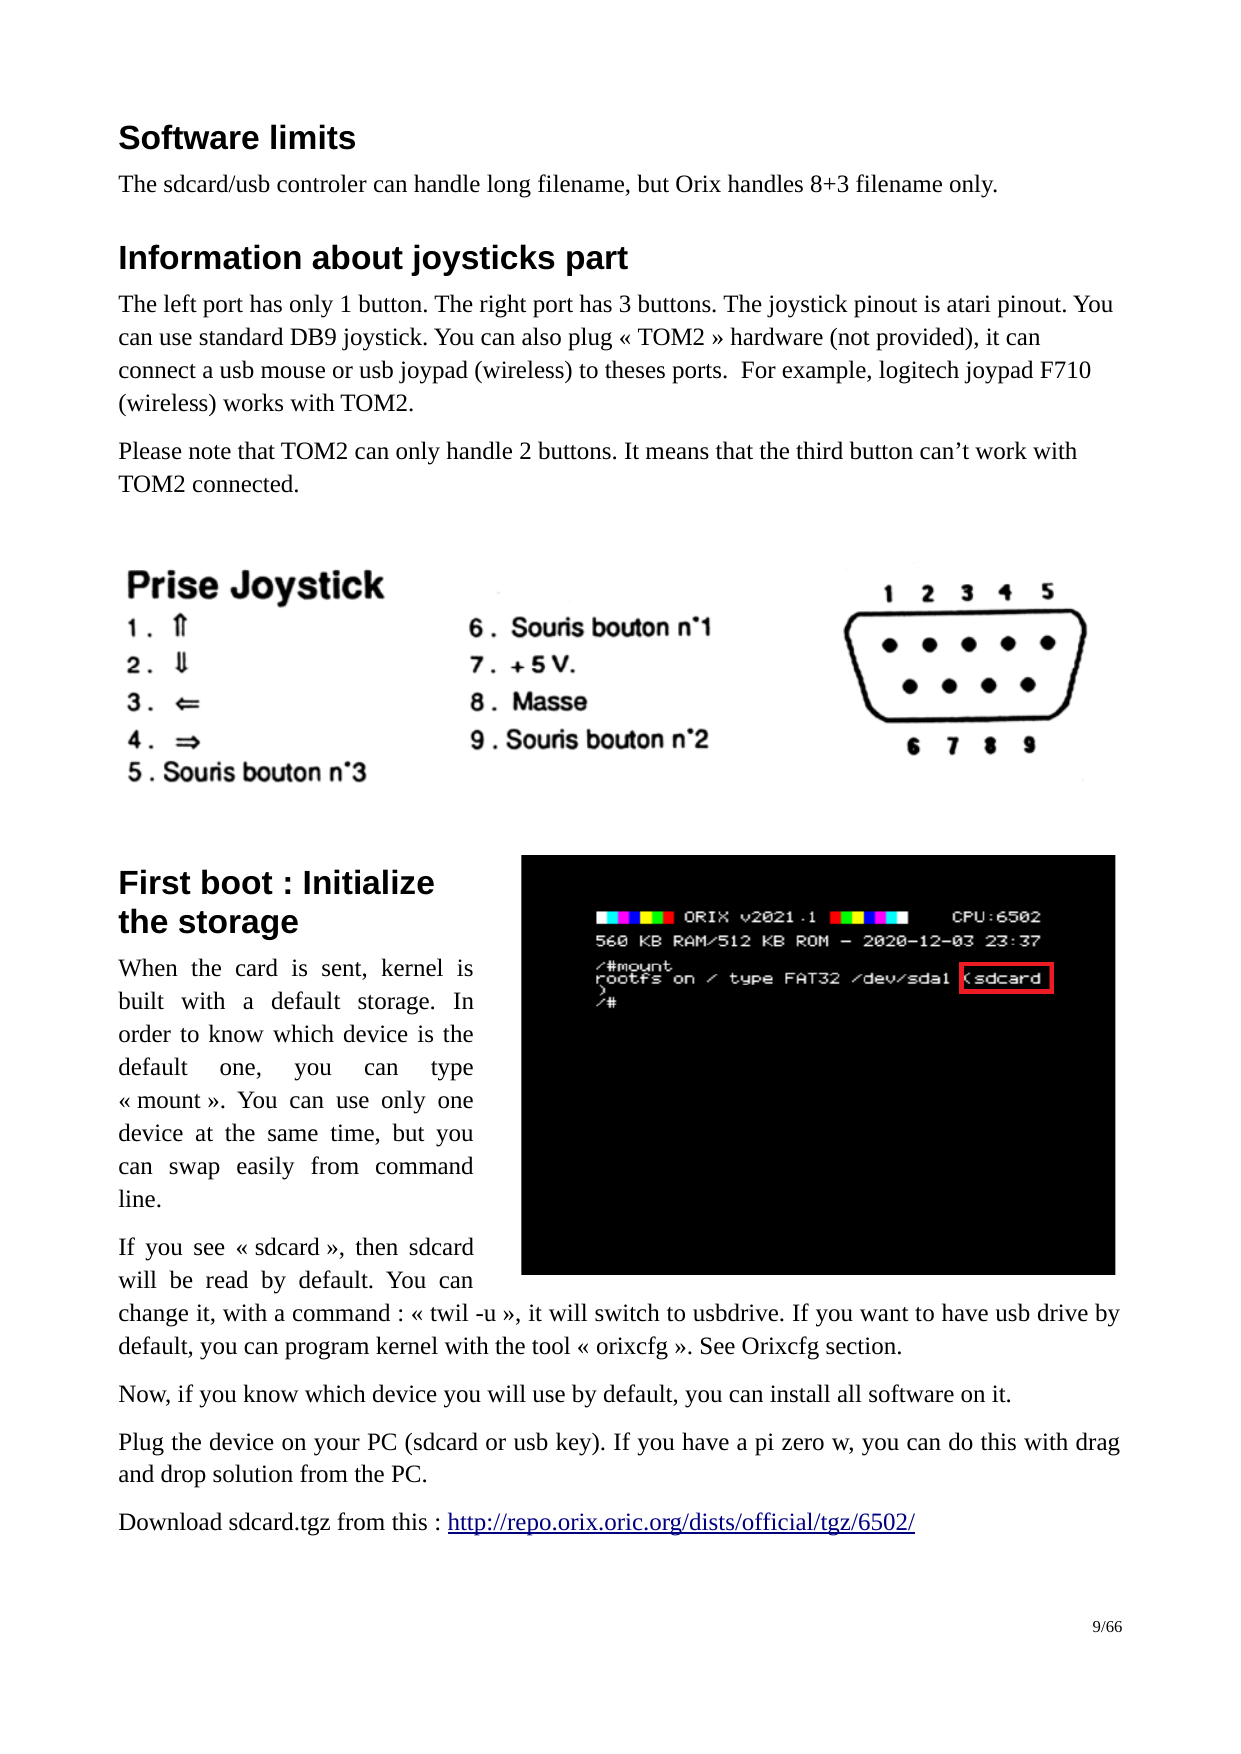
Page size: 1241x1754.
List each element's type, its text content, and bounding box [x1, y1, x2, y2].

text The left port has only 1 button. The right port has 3 buttons. The joystick pinout is atari pinout. You can use standard DB9 joystick. You can also plug « TOM2 » hardware (not provided), it can connect a usb mouse or usb joypad (wireless) to theses ports. For example, logitech joypad F710 (wireless) works with TOM2. [118, 289, 1122, 417]
text If you see « sdcard », then sdcard will be read by default. You can change it, with a command : « twil -u », it will switch to usbdrive. If you want to have usb drive by default, you can program kernel with the tool « orixcfg ». See Orixcfg section. [118, 1232, 1122, 1360]
text Now, if you know which device you will use by default, you can install all software on it. [118, 1379, 1122, 1407]
picture [113, 560, 1118, 792]
subtitle First boot : Initialize the storage [118, 837, 1133, 1293]
text The sdcard/usb controler can handle long filename, but Orix handles 8+3 filename only. [118, 169, 1122, 198]
text When the card is sent, kernel is built with a default storage. In order to know which device is the default one, you can type « mount ». You can use only one device at the same time, but you can swap easily from command line. [118, 953, 504, 1213]
subtitle Software limits [118, 118, 1122, 157]
subtitle Information about joysticks part [118, 238, 1122, 277]
text Plug the device on your PC (sdcard or usb key). If you have a pi zero w, you can do this with drag and drop solution from the PC. [118, 1427, 1122, 1488]
picture [521, 855, 1116, 1275]
text Download sdcard.tgz from this : http://repo.orix.oric.org/dists/official/tgz/6502/ [118, 1507, 1122, 1536]
text Please note that TOM2 can only handle 2 buttons. It means that the third button can’t work with TOM2 connected. [118, 436, 1122, 498]
